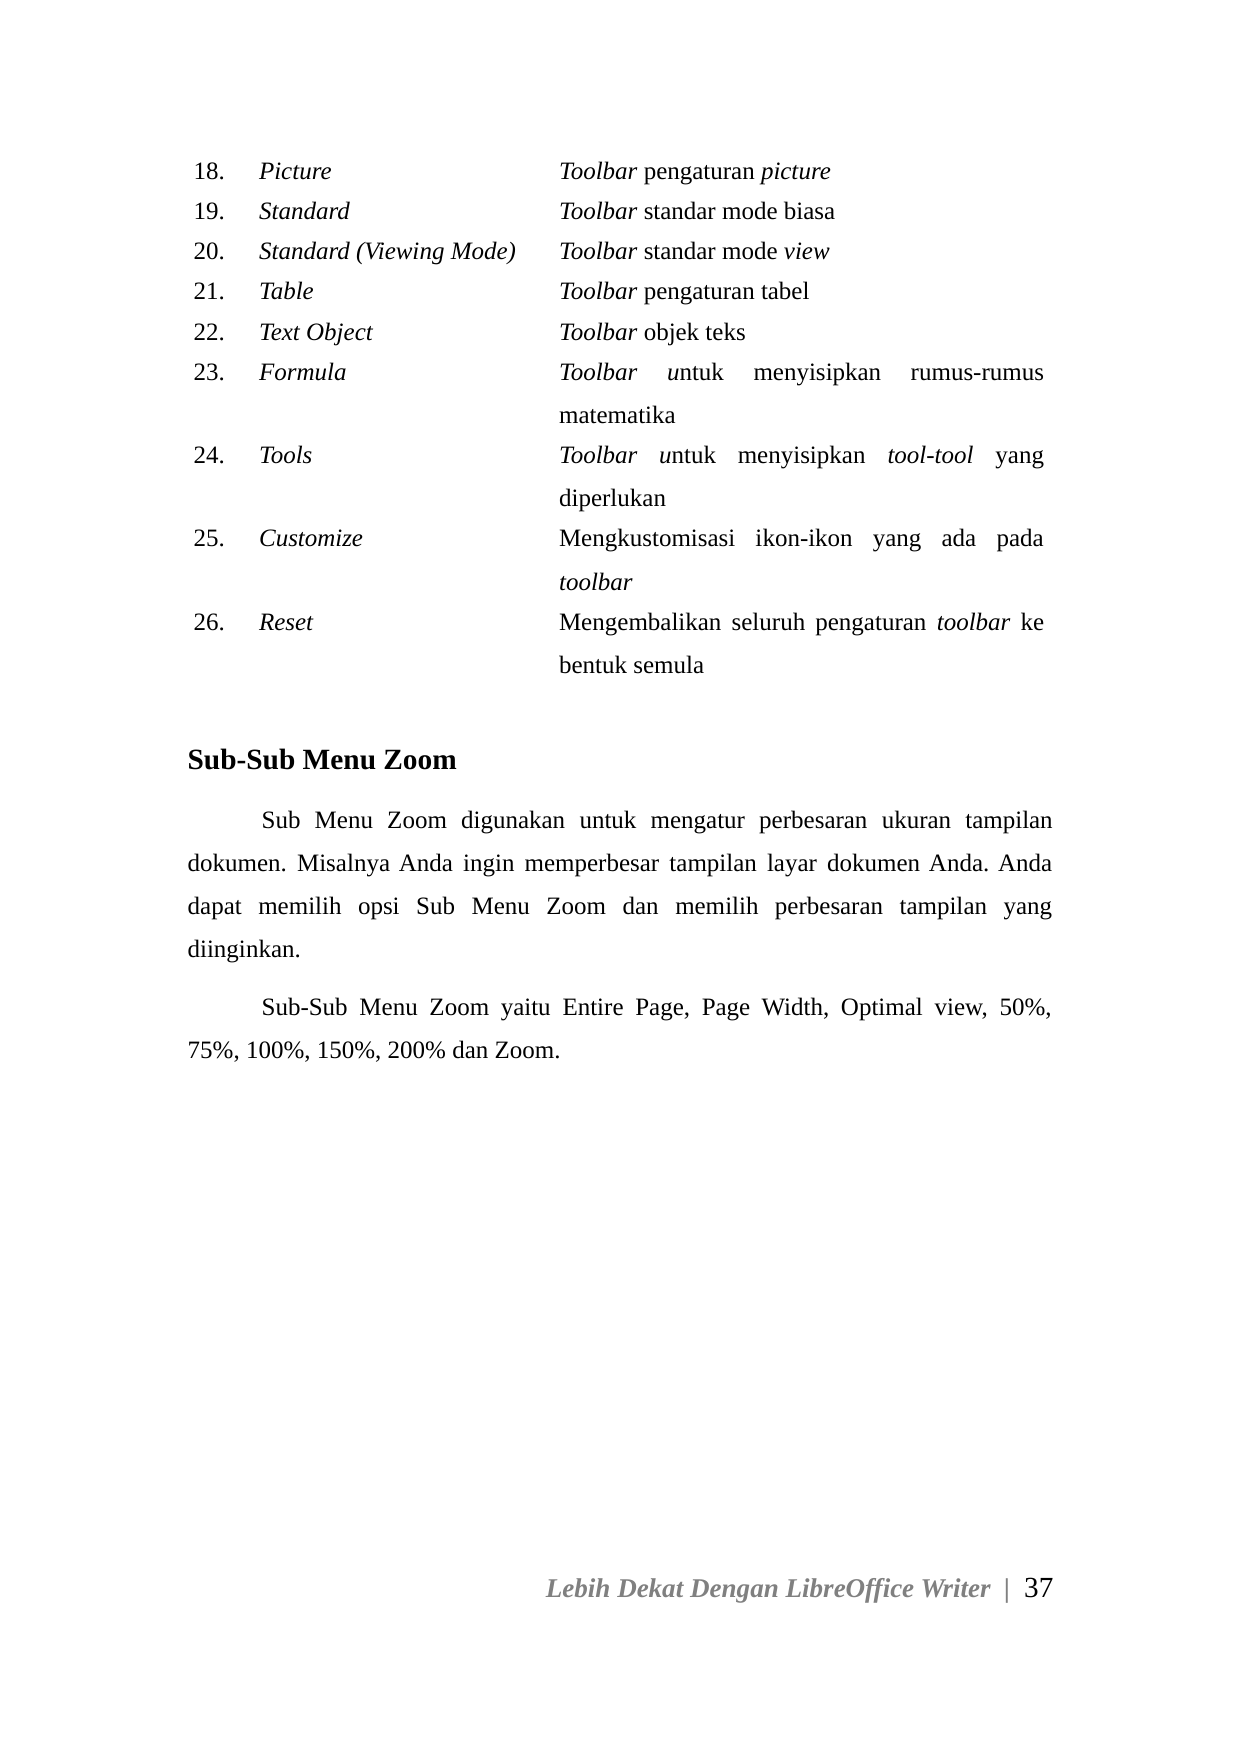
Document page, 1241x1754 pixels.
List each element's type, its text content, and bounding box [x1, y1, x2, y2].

table_cell Tools [253, 434, 553, 518]
table_cell 18. [188, 150, 253, 190]
table_cell Toolbar objek teks [553, 311, 1050, 351]
table_cell 23. [188, 351, 253, 434]
table_cell Mengkustomisasi ikon-ikon yang ada pada toolbar [553, 518, 1050, 601]
subtitle Sub-Sub Menu Zoom [187, 742, 1053, 776]
table_cell Toolbar pengaturan picture [553, 150, 1050, 190]
table_cell 19. [188, 190, 253, 230]
table_cell 21. [188, 271, 253, 311]
table_cell Toolbar pengaturan tabel [553, 271, 1050, 311]
table_cell Toolbar untuk menyisipkan rumus-rumus matematika [553, 351, 1050, 434]
table_cell 22. [188, 311, 253, 351]
table_cell Toolbar standar mode biasa [553, 190, 1050, 230]
table_cell Toolbar untuk menyisipkan tool-tool yang diperlukan [553, 434, 1050, 518]
table_cell Mengembalikan seluruh pengaturan toolbar ke bentuk semula [553, 601, 1050, 684]
table_cell Standard [253, 190, 553, 230]
table_cell Customize [253, 518, 553, 601]
text Sub-Sub Menu Zoom yaitu Entire Page, Page Width, Optimal view, 50%, 75%, 100%, 150%, 200% dan Zoom. [187, 992, 1053, 1064]
table_cell Reset [253, 601, 553, 684]
table_cell Text Object [253, 311, 553, 351]
table_cell Table [253, 271, 553, 311]
table_cell 26. [188, 601, 253, 684]
text Sub Menu Zoom digunakan untuk mengatur perbesaran ukuran tampilan dokumen. Misalnya Anda ingin memperbesar tampilan layar dokumen Anda. Anda dapat memilih opsi Sub Menu Zoom dan memilih perbesaran tampilan yang diinginkan. [187, 805, 1053, 963]
table_cell Picture [253, 150, 553, 190]
table_cell Toolbar standar mode view [553, 230, 1050, 271]
table_cell Formula [253, 351, 553, 434]
table_cell Standard (Viewing Mode) [253, 230, 553, 271]
table_cell 25. [188, 518, 253, 601]
table_cell 24. [188, 434, 253, 518]
table_cell 20. [188, 230, 253, 271]
